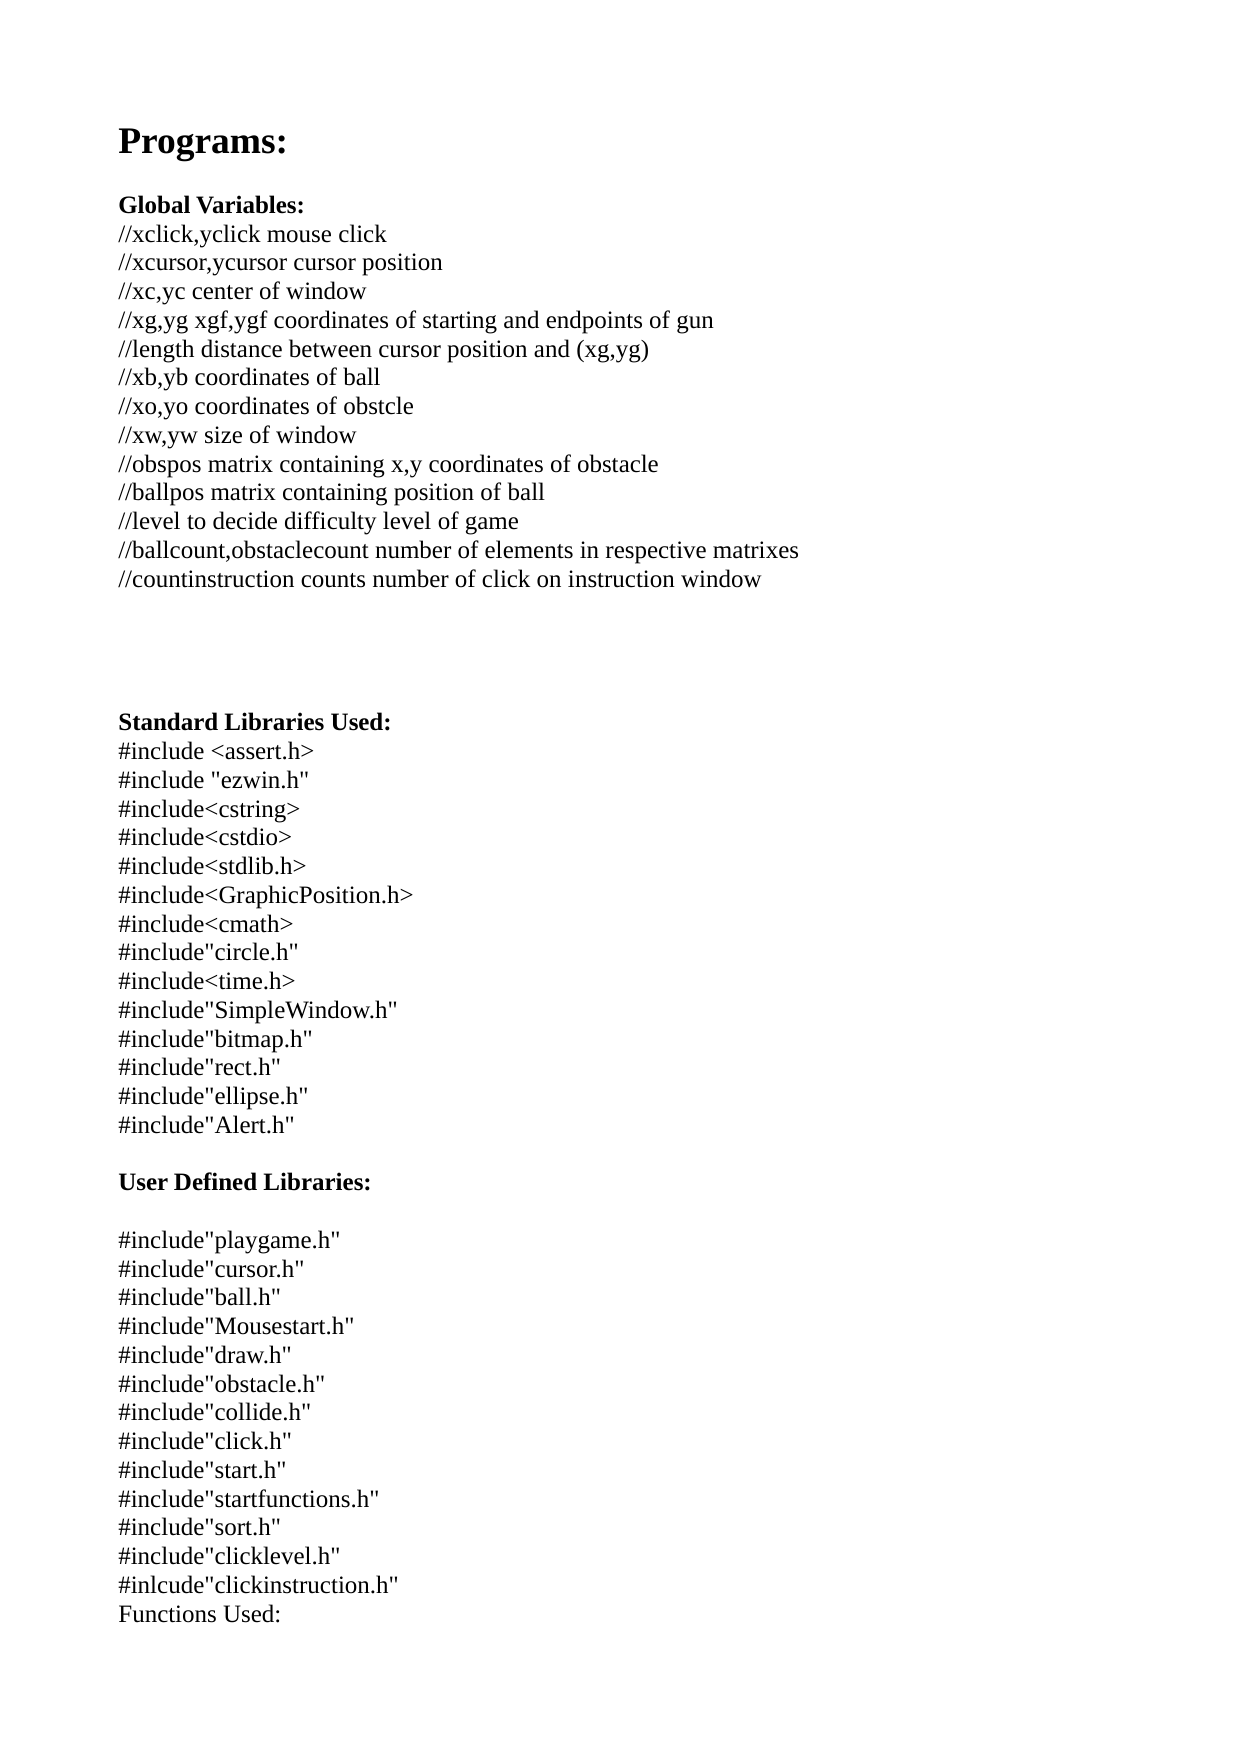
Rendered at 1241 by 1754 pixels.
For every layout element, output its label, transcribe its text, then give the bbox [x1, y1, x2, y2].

text Functions Used: [118, 1599, 1122, 1627]
text //xc,yc center of window [118, 276, 1122, 305]
text #include<cstdio> [118, 822, 1122, 851]
text #include"draw.h" [118, 1340, 1122, 1369]
text #include"circle.h" [118, 937, 1122, 966]
text Global Variables: [118, 190, 1122, 219]
text #include"collide.h" [118, 1397, 1122, 1426]
text #include"startfunctions.h" [118, 1484, 1122, 1512]
text //length distance between cursor position and (xg,yg) [118, 334, 1122, 362]
text //xw,yw size of window [118, 420, 1122, 449]
text #include"SimpleWindow.h" [118, 995, 1122, 1024]
text Programs: [118, 118, 1122, 161]
text //xclick,yclick mouse click [118, 219, 1122, 247]
text #include"clicklevel.h" [118, 1541, 1122, 1570]
text #include"ball.h" [118, 1282, 1122, 1311]
text #include"Mousestart.h" [118, 1311, 1122, 1340]
text //ballpos matrix containing position of ball [118, 477, 1122, 506]
text //obspos matrix containing x,y coordinates of obstacle [118, 449, 1122, 477]
text //level to decide difficulty level of game [118, 506, 1122, 535]
text //countinstruction counts number of click on instruction window [118, 564, 1122, 592]
text //xcursor,ycursor cursor position [118, 247, 1122, 276]
text //xg,yg xgf,ygf coordinates of starting and endpoints of gun [118, 305, 1122, 334]
text #include"playgame.h" [118, 1225, 1122, 1254]
text #include"sort.h" [118, 1512, 1122, 1541]
text #include"ellipse.h" [118, 1081, 1122, 1110]
text #include"click.h" [118, 1426, 1122, 1455]
text Standard Libraries Used: [118, 707, 1122, 736]
text #include"Alert.h" [118, 1110, 1122, 1139]
text #include<cstring> [118, 794, 1122, 822]
text //xb,yb coordinates of ball [118, 362, 1122, 391]
text //xo,yo coordinates of obstcle [118, 391, 1122, 420]
text #include"cursor.h" [118, 1254, 1122, 1282]
text #include <assert.h> [118, 736, 1122, 765]
text User Defined Libraries: [118, 1167, 1122, 1196]
text #inlcude"clickinstruction.h" [118, 1570, 1122, 1599]
text #include"start.h" [118, 1455, 1122, 1484]
text #include<cmath> [118, 909, 1122, 937]
text #include<stdlib.h> [118, 851, 1122, 880]
text //ballcount,obstaclecount number of elements in respective matrixes [118, 535, 1122, 564]
text #include "ezwin.h" [118, 765, 1122, 794]
text #include<GraphicPosition.h> [118, 880, 1122, 909]
text #include"bitmap.h" [118, 1024, 1122, 1052]
text #include<time.h> [118, 966, 1122, 995]
text #include"obstacle.h" [118, 1369, 1122, 1397]
text #include"rect.h" [118, 1052, 1122, 1081]
